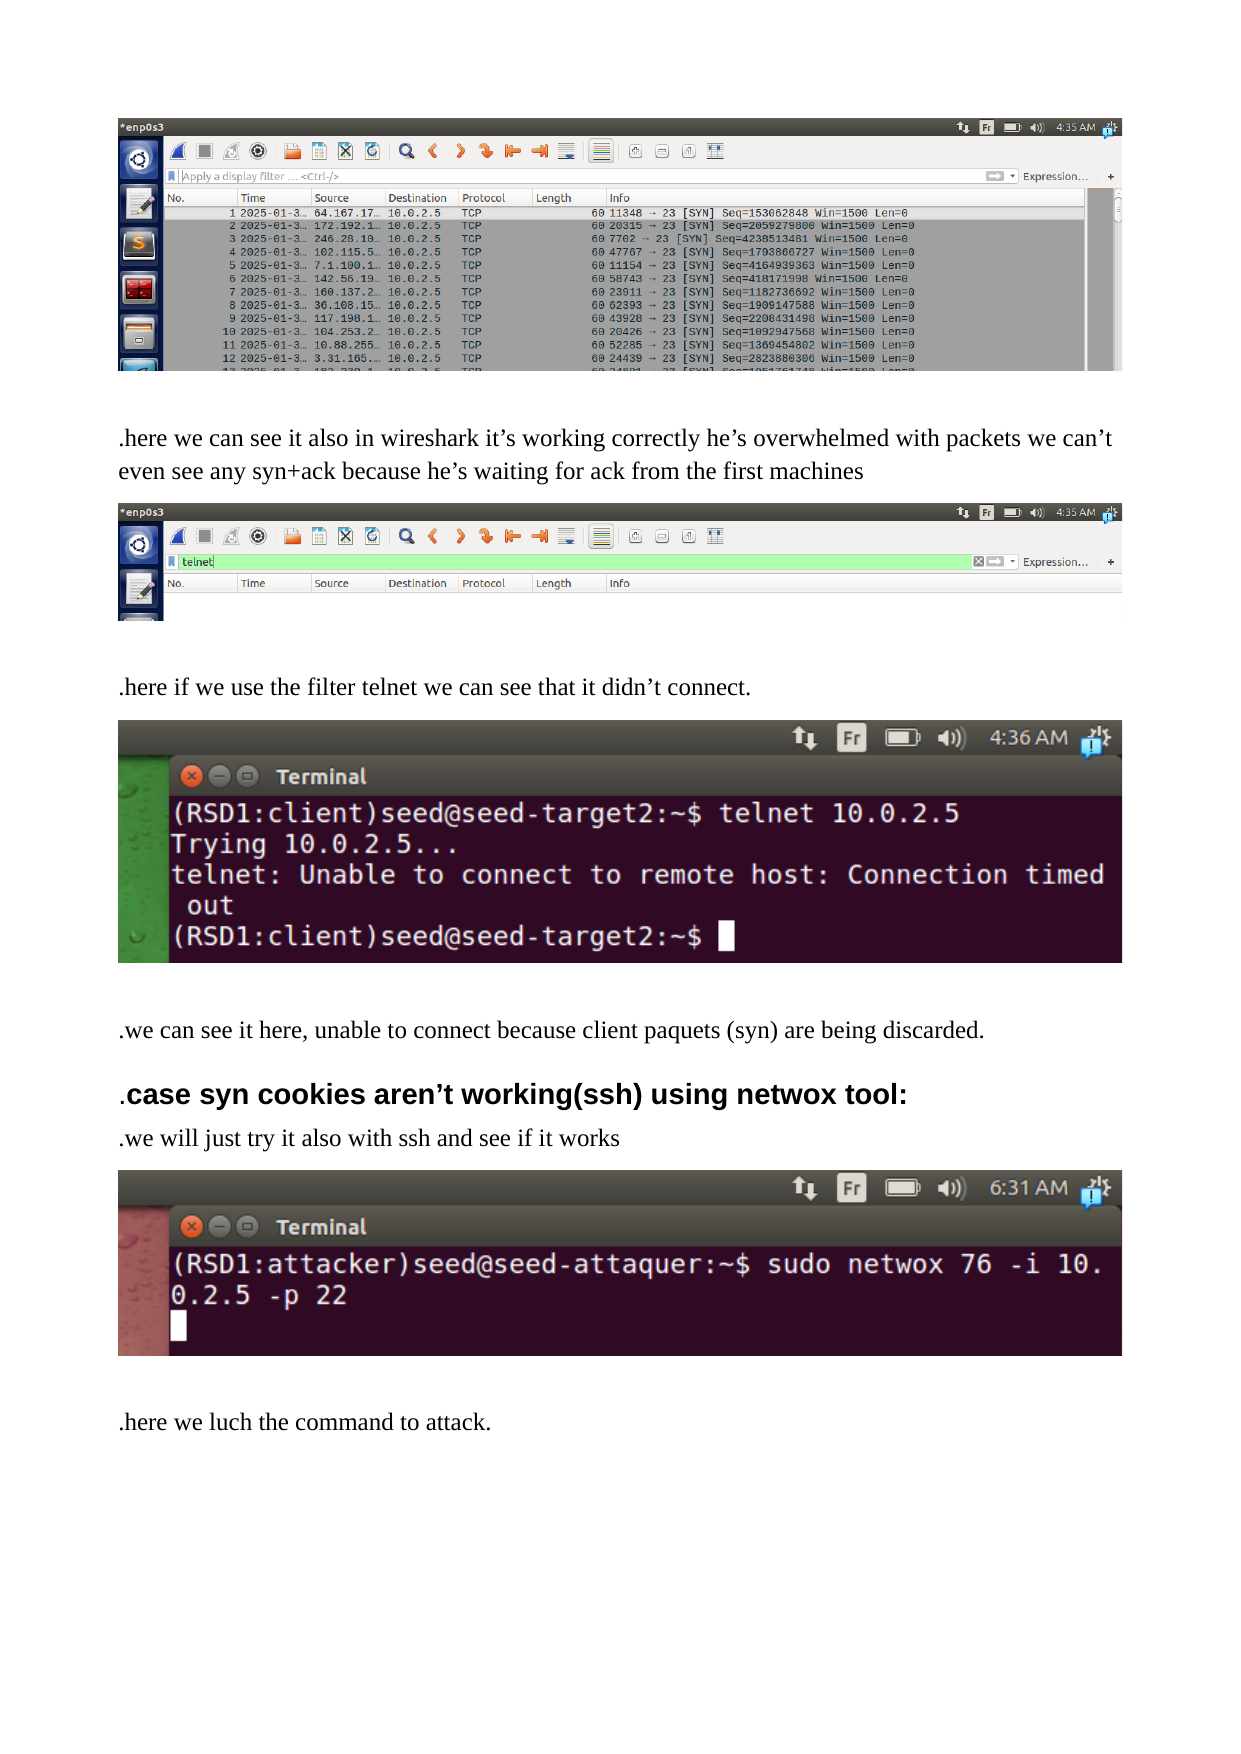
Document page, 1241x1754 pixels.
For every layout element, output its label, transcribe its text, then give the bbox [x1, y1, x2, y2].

subtitle .case syn cookies aren’t working(ssh) using netwox tool: [118, 1077, 1122, 1111]
text .here if we use the filter telnet we can see that it didn’t connect. [118, 672, 1122, 701]
picture [118, 503, 1123, 621]
text .we can see it here, unable to connect because client paquets (syn) are being discarded. [118, 1015, 1122, 1044]
text .here we can see it also in wireshark it’s working correctly he’s overwhelmed with packets we can’t even see any syn+ack because he’s waiting for ack from the first machines [118, 423, 1122, 484]
picture [118, 118, 1123, 371]
text .here we luch the command to attack. [118, 1407, 1122, 1436]
picture [118, 720, 1123, 963]
text .we will just try it also with ssh and see if it works [118, 1123, 1122, 1152]
picture [118, 1170, 1123, 1356]
